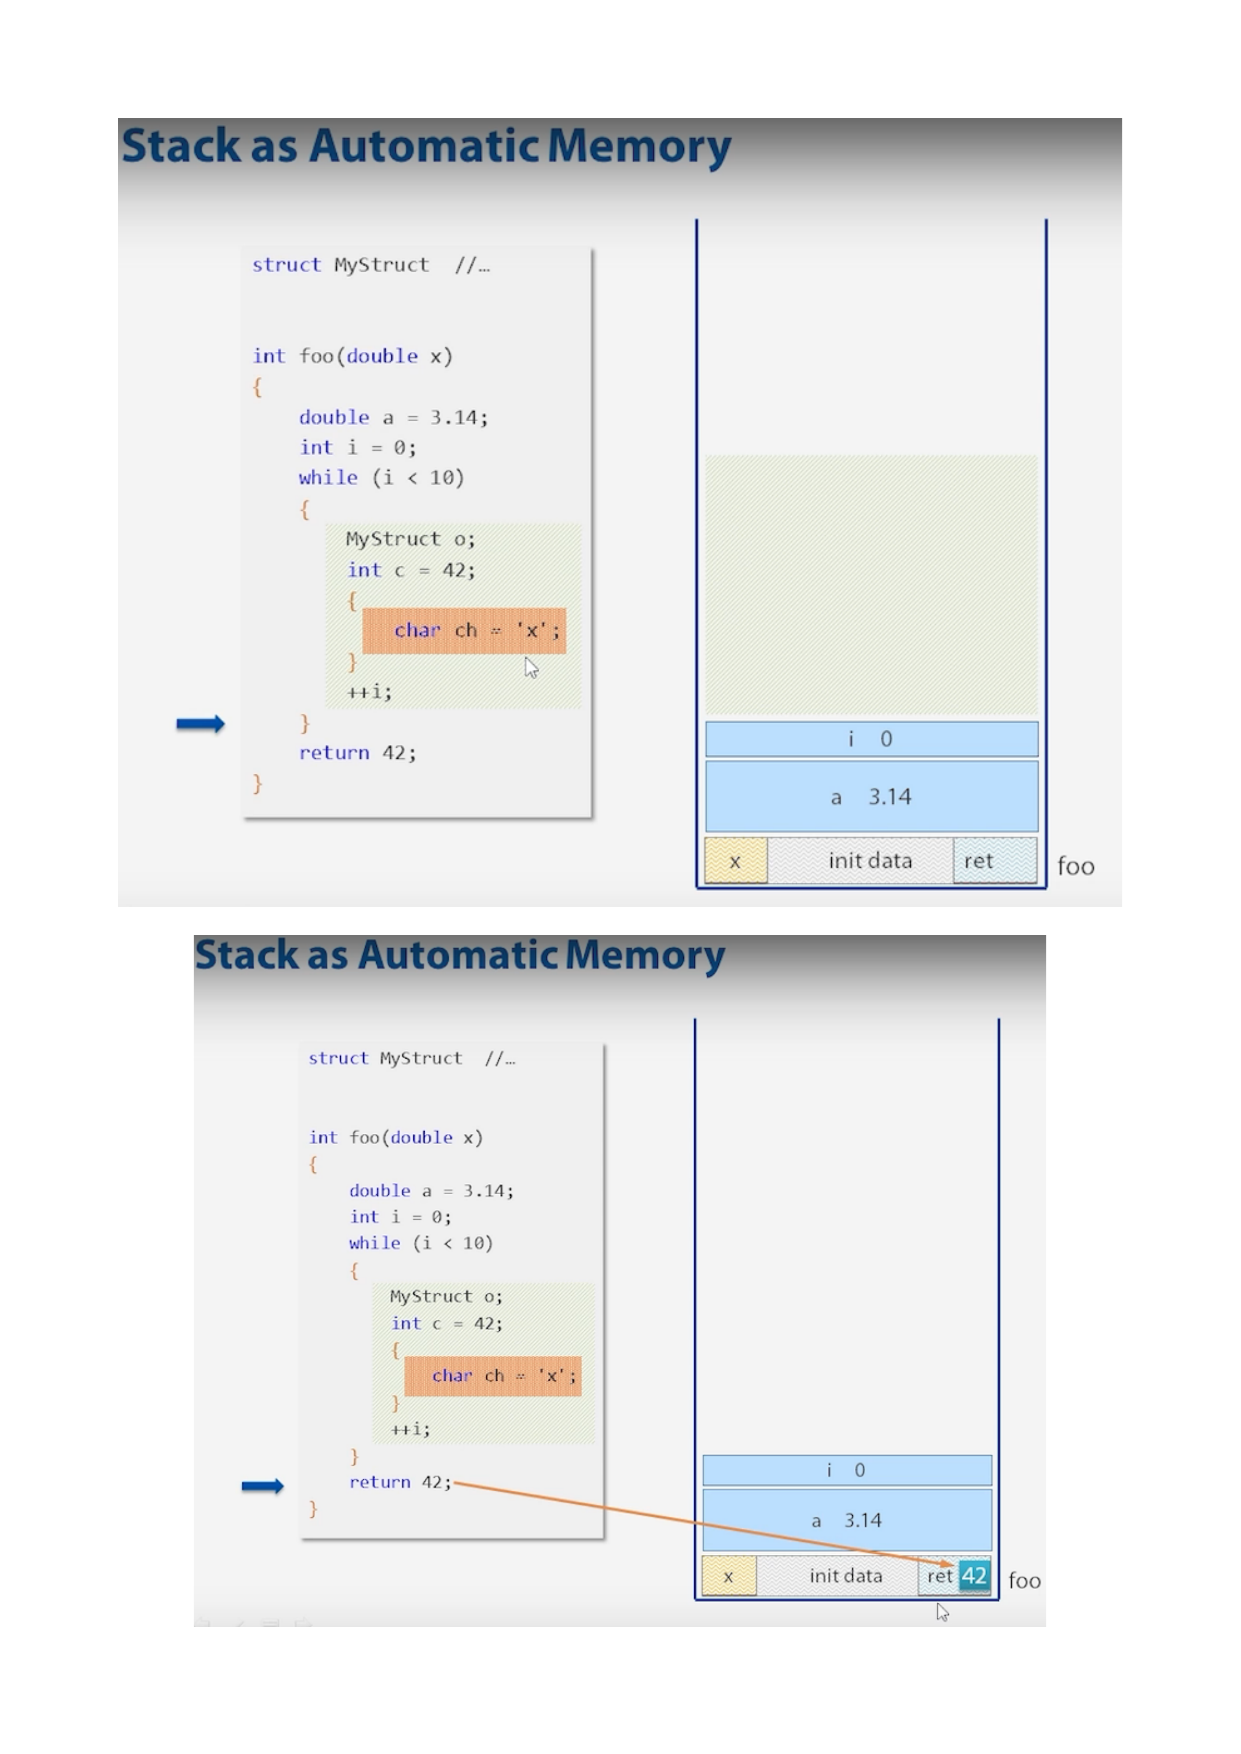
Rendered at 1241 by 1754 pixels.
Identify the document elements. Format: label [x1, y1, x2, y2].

picture [118, 118, 1123, 907]
picture [193, 935, 1047, 1627]
